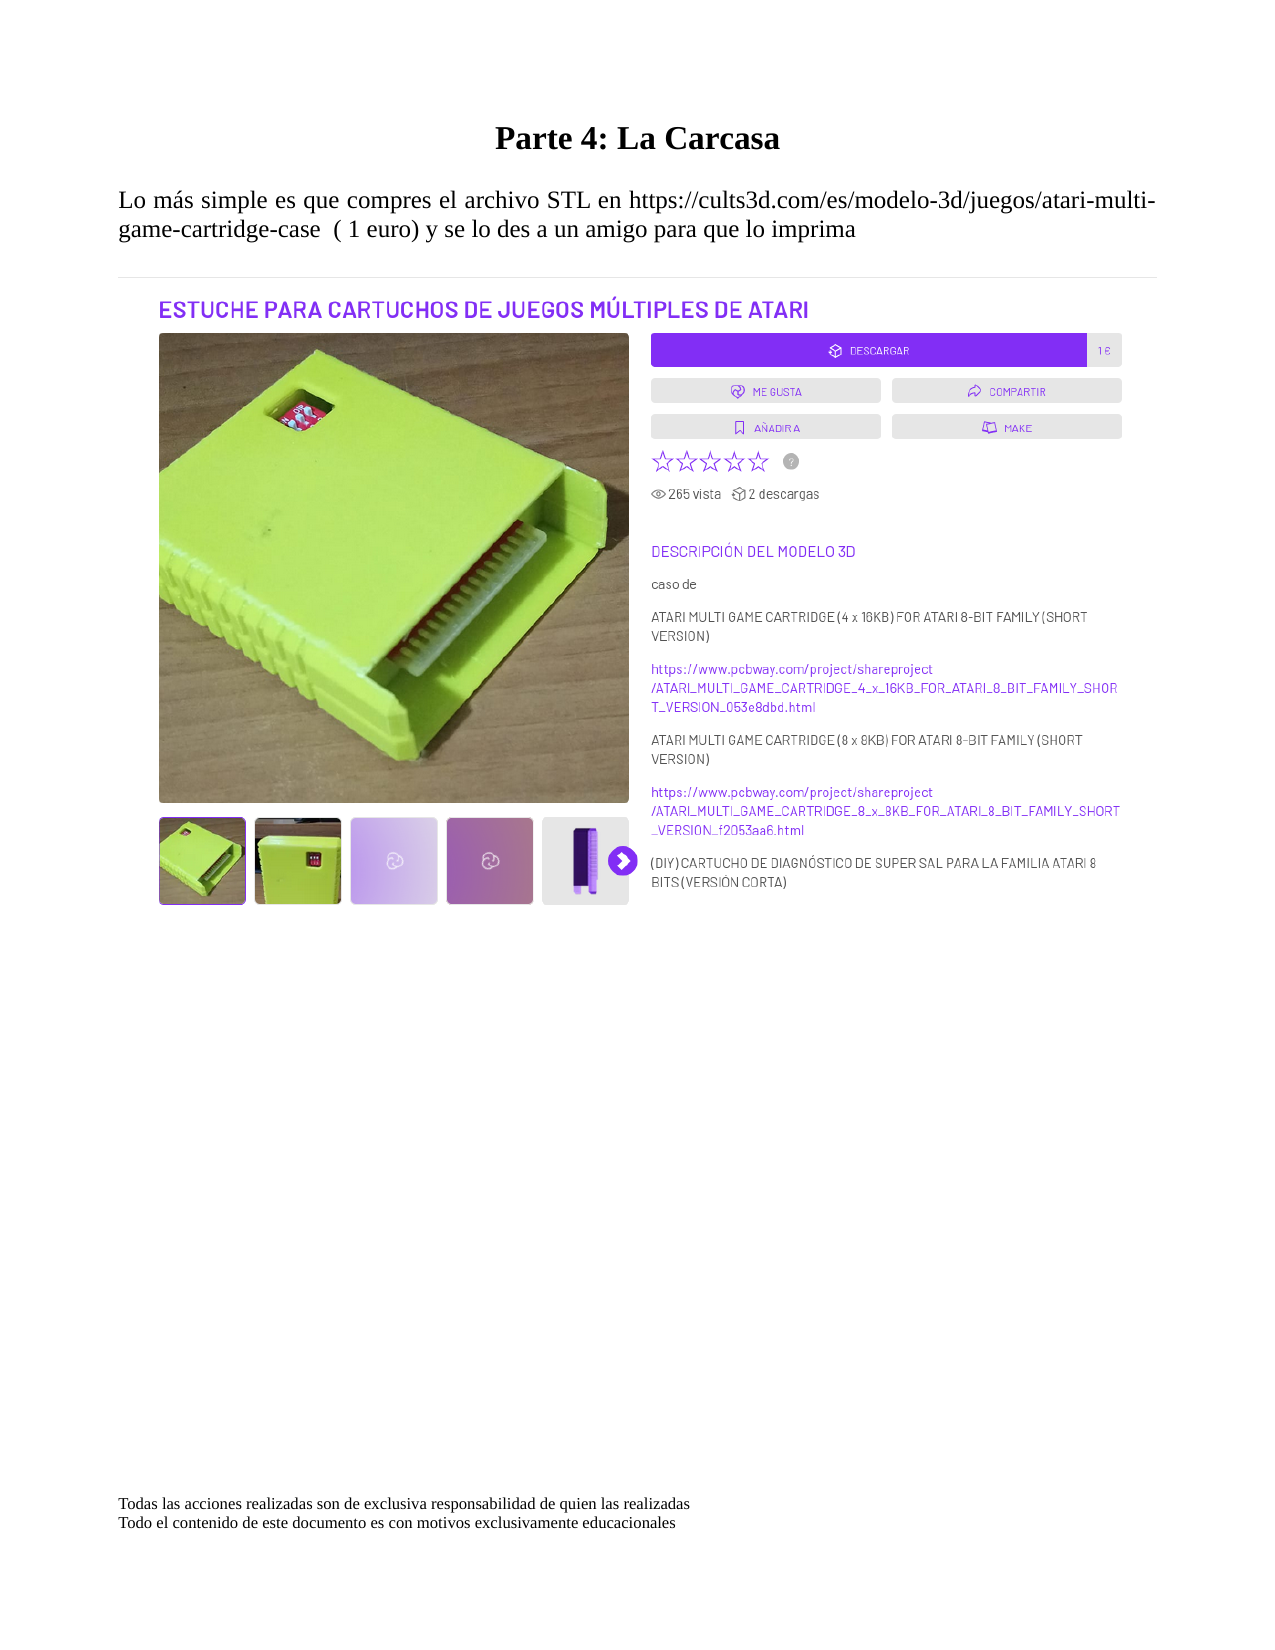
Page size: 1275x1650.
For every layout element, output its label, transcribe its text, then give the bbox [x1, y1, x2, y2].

picture [118, 271, 1157, 907]
text Lo más simple es que compres el archivo STL en https://cults3d.com/es/modelo-3d/juegos/atari-multi-game-cartridge-case ( 1 euro) y se lo des a un amigo para que lo imprima [118, 185, 1157, 243]
text Parte 4: La Carcasa [118, 118, 1157, 156]
